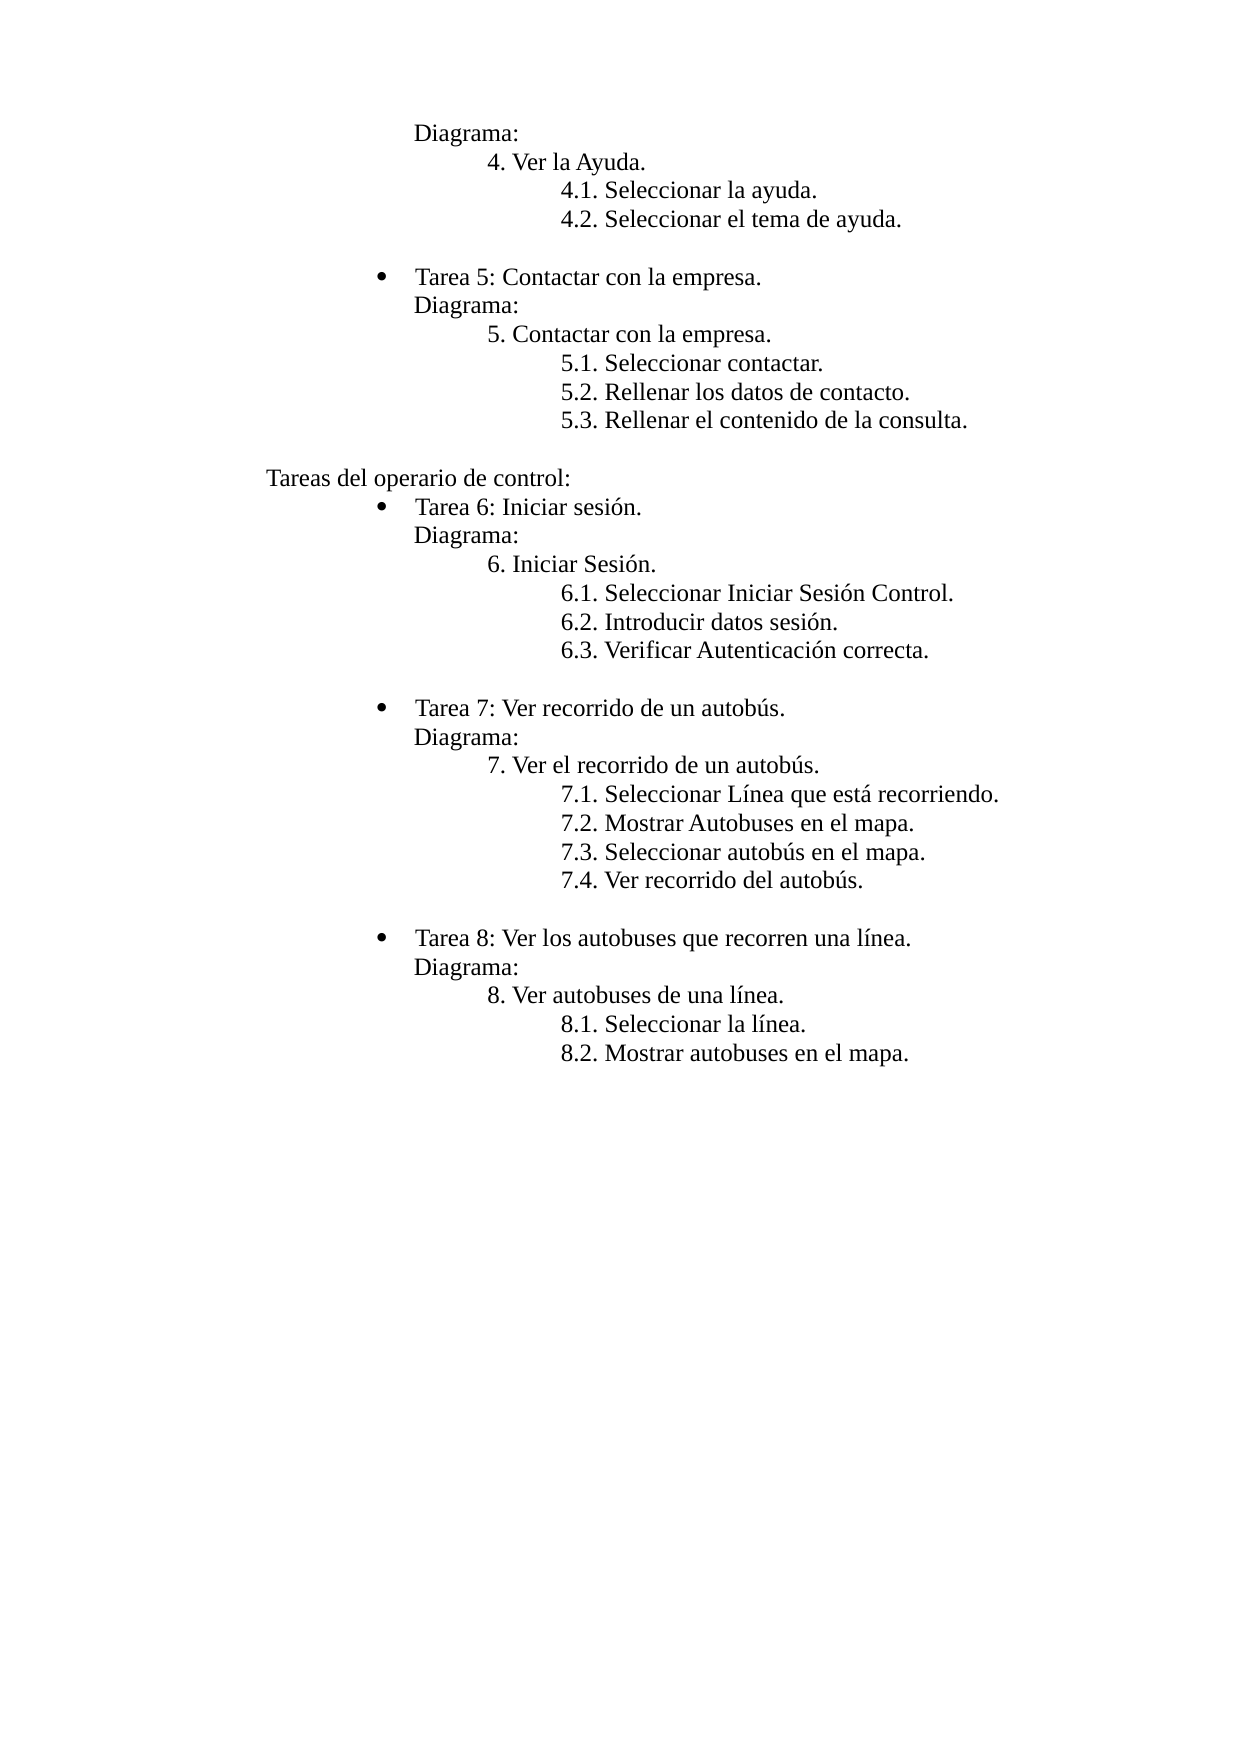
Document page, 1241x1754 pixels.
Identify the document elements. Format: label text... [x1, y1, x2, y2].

text 5. Contactar con la empresa. [413, 319, 1122, 348]
text 5.1. Seleccionar contactar. [413, 348, 1122, 377]
text 4.2. Seleccionar el tema de ayuda. [413, 204, 1122, 233]
text Tareas del operario de control: [266, 463, 1122, 492]
text 6.3. Verificar Autenticación correcta. [413, 636, 1122, 664]
text 7. Ver el recorrido de un autobús. [413, 751, 1122, 779]
text 7.2. Mostrar Autobuses en el mapa. [413, 808, 1122, 837]
text 6. Iniciar Sesión. [413, 549, 1122, 578]
text 7.4. Ver recorrido del autobús. [413, 866, 1122, 894]
text 8.1. Seleccionar la línea. [413, 1009, 1122, 1038]
text Diagrama: [413, 118, 1122, 147]
list Tarea 5: Contactar con la empresa. [377, 262, 1122, 291]
list Tarea 8: Ver los autobuses que recorren una línea. [377, 923, 1122, 952]
text 5.2. Rellenar los datos de contacto. [413, 377, 1122, 406]
text 7.3. Seleccionar autobús en el mapa. [413, 837, 1122, 866]
text Diagrama: [413, 521, 1122, 549]
text 4. Ver la Ayuda. [413, 147, 1122, 176]
text 6.2. Introducir datos sesión. [413, 607, 1122, 636]
list Tarea 7: Ver recorrido de un autobús. [377, 693, 1122, 722]
text Diagrama: [413, 722, 1122, 751]
text Diagrama: [413, 952, 1122, 981]
text 5.3. Rellenar el contenido de la consulta. [413, 406, 1122, 434]
text 8. Ver autobuses de una línea. [413, 981, 1122, 1009]
text 8.2. Mostrar autobuses en el mapa. [413, 1038, 1122, 1067]
text 6.1. Seleccionar Iniciar Sesión Control. [413, 578, 1122, 607]
text Diagrama: [413, 291, 1122, 319]
text 7.1. Seleccionar Línea que está recorriendo. [413, 779, 1122, 808]
list Tarea 6: Iniciar sesión. [377, 492, 1122, 521]
text 4.1. Seleccionar la ayuda. [413, 176, 1122, 204]
